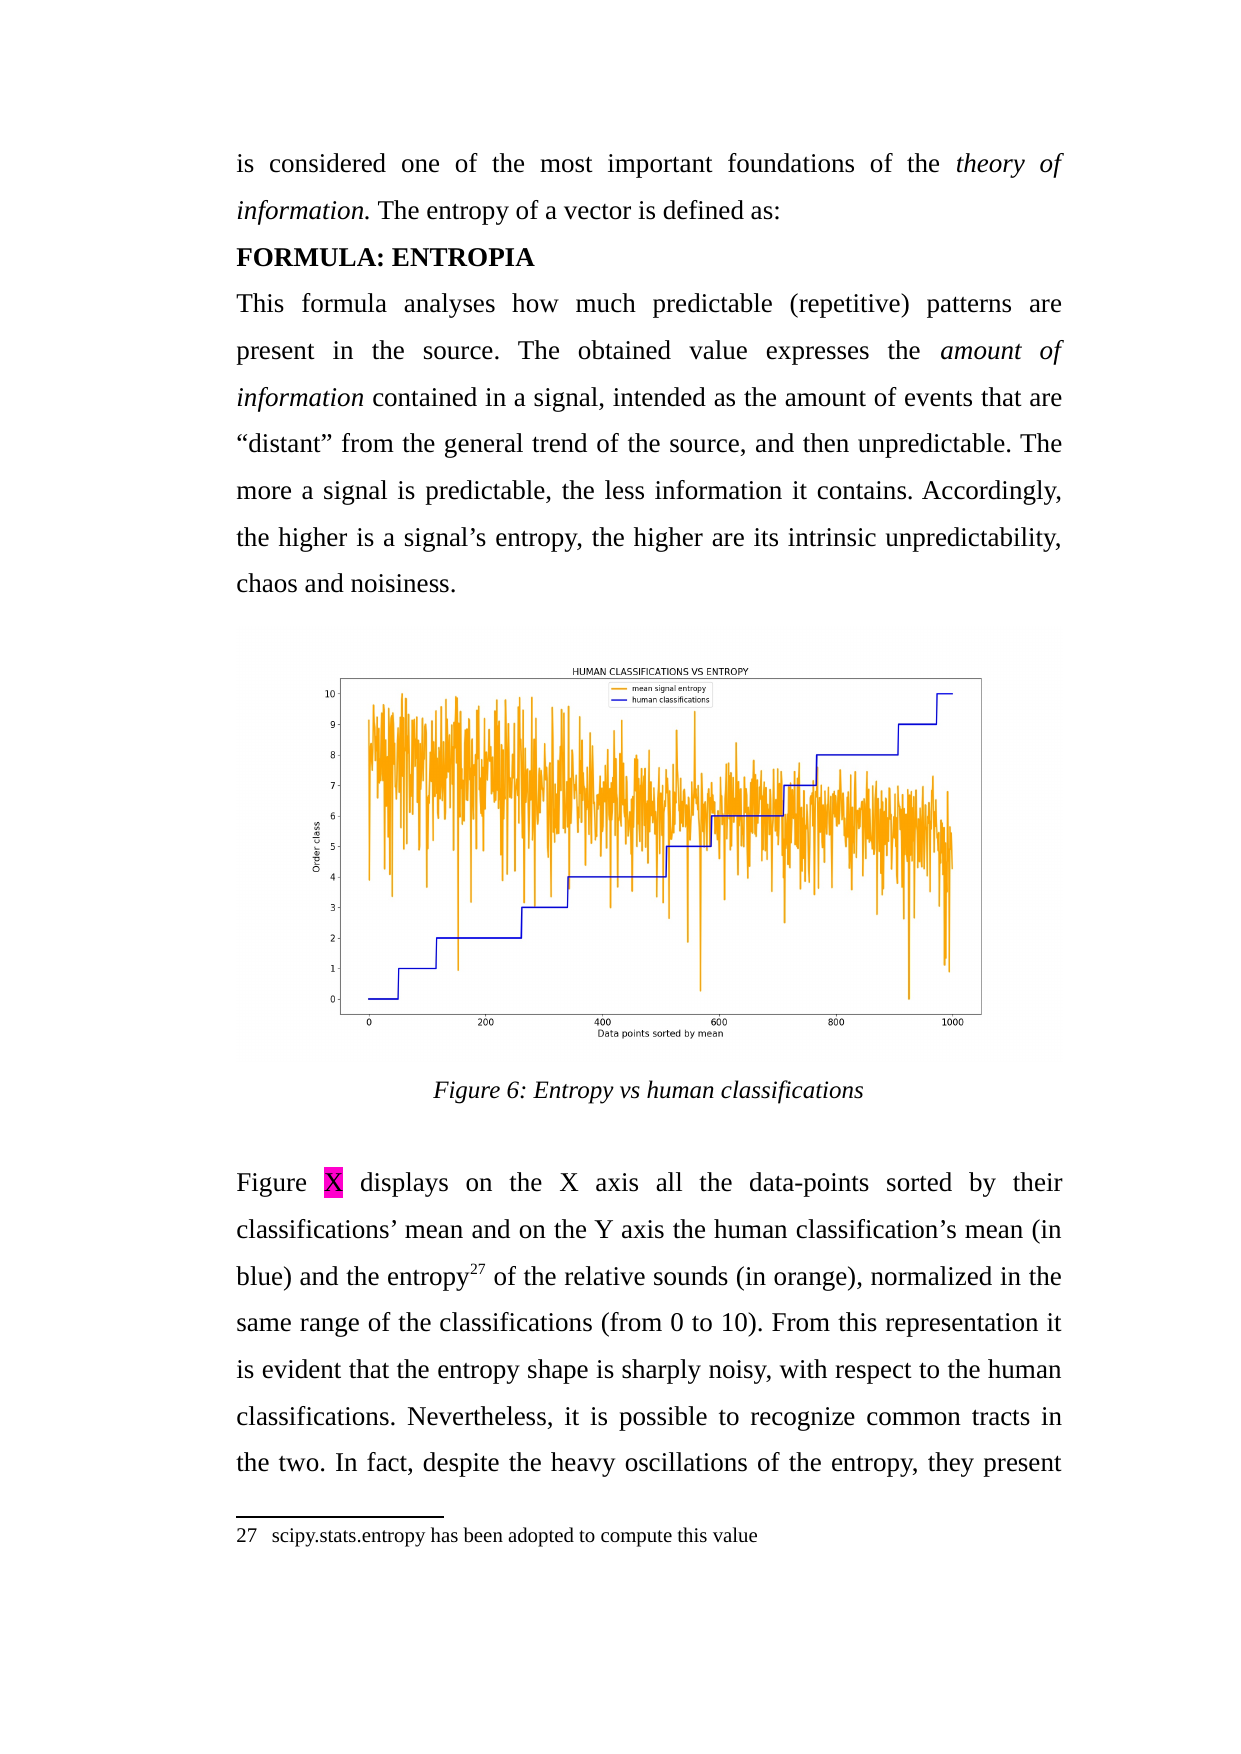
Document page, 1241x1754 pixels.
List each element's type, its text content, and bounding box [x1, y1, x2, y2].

text FORMULA: ENTROPIA [236, 241, 1063, 272]
text This formula analyses how much predictable (repetitive) patterns are present in the source. The obtained value expresses the amount of information contained in a signal, intended as the amount of events that are “distant” from the general trend of the source, and then unpredictable. The more a signal is predictable, the less information it contains. Accordingly, the higher is a signal’s entropy, the higher are its intrinsic unpredictability, chaos and noisiness. [236, 288, 1063, 599]
text Figure 6: Entropy vs human classifications [236, 1062, 1063, 1104]
text is considered one of the most important foundations of the theory of information. The entropy of a vector is defined as: [236, 148, 1063, 225]
text Figure X displays on the X axis all the data-points sorted by their classifications’ mean and on the Y axis the human classification’s mean (in blue) and the entropy of the relative sounds (in orange), normalized in the same range of the classifications (from 0 to 10). From this representation it is evident that the entropy shape is sharply noisy, with respect to the human classifications. Nevertheless, it is possible to recognize common tracts in the two. In fact, despite the heavy oscillations of the entropy, they present [236, 1167, 1063, 1478]
picture [236, 626, 1063, 1062]
text scipy.stats.entropy has been adopted to compute this value [236, 1523, 1063, 1547]
